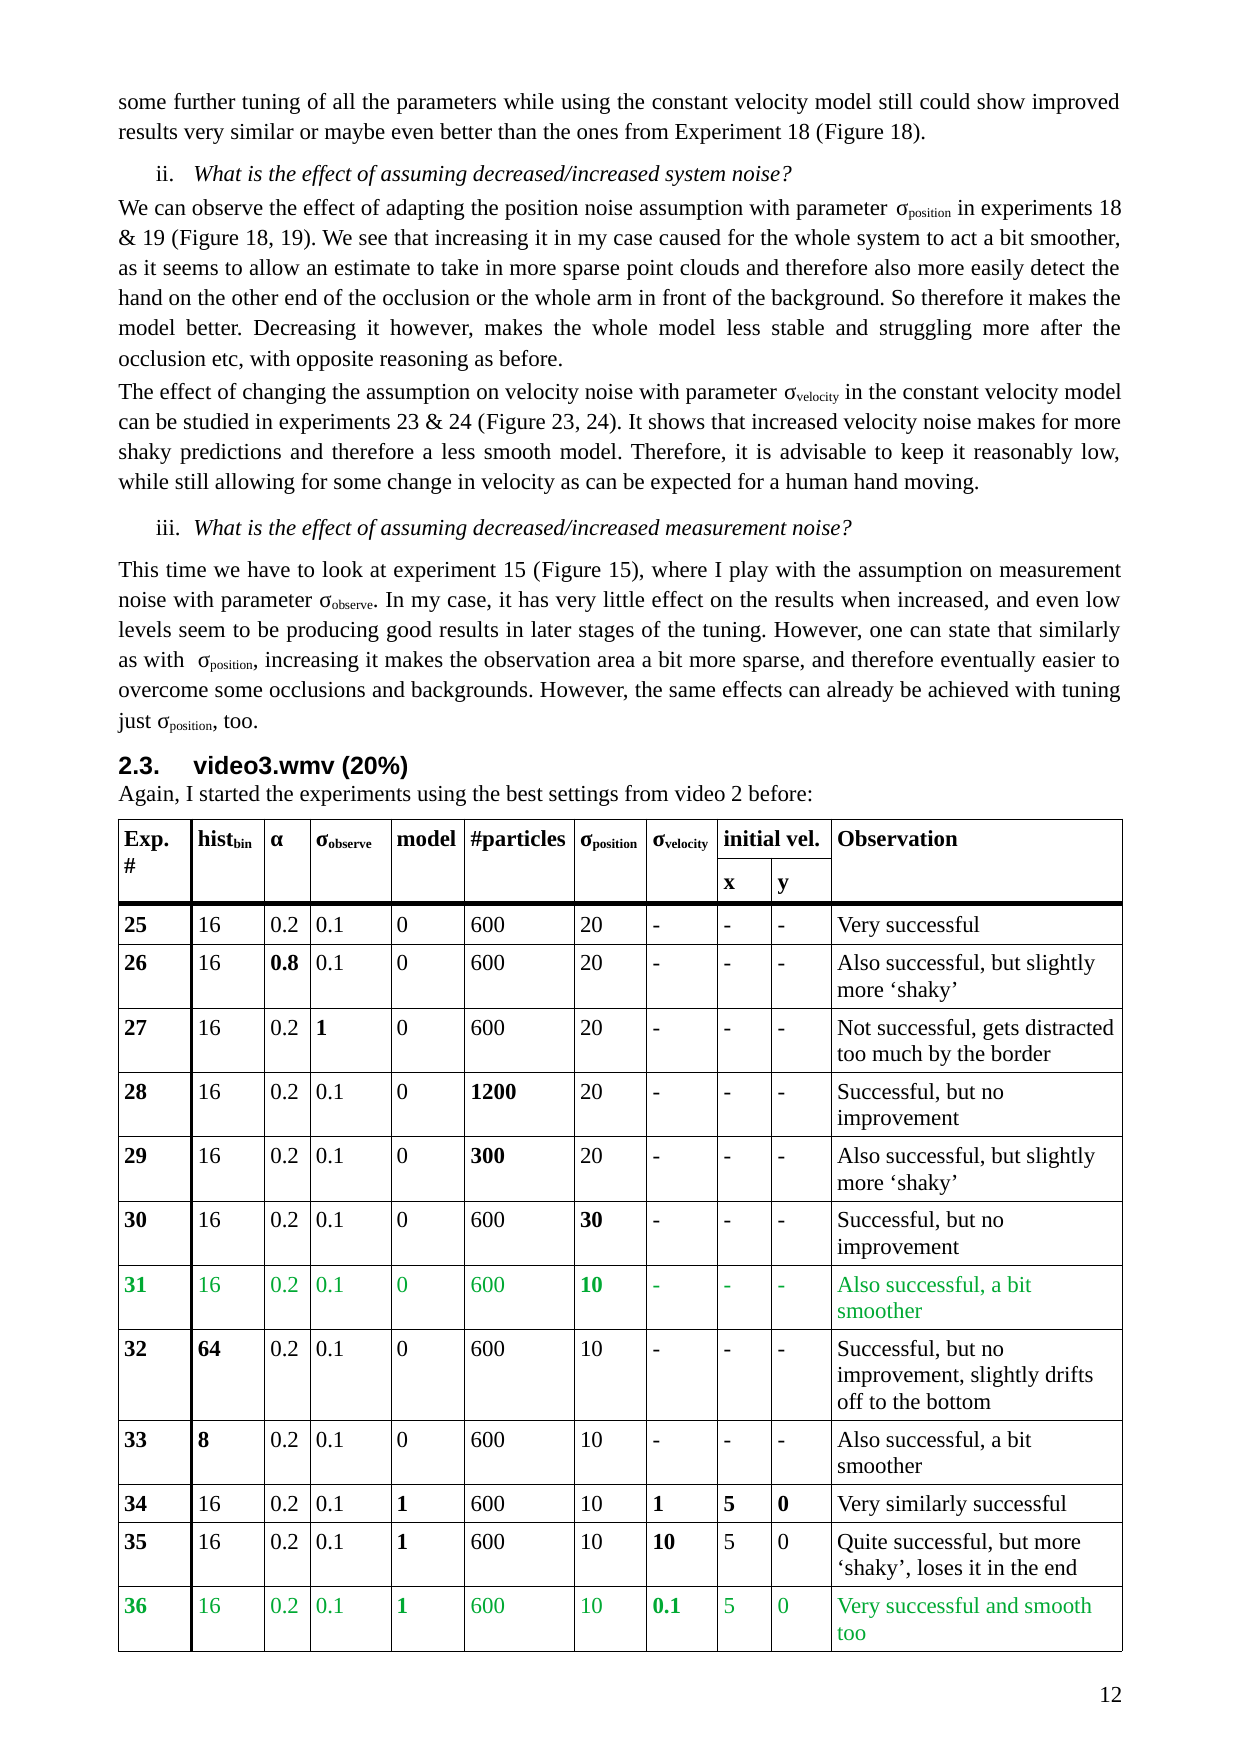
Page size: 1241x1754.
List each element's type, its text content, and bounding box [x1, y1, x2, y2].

table_cell 0.2 [265, 1073, 310, 1136]
table_cell - [772, 906, 831, 944]
table_cell 20 [575, 945, 646, 1008]
text some further tuning of all the parameters while using the constant velocity model still could show improved results very similar or maybe even better than the ones from Experiment 18 (Figure 18). [118, 88, 1122, 144]
table_cell 300 [465, 1137, 574, 1201]
table_cell 27 [119, 1009, 190, 1072]
table_cell Also successful, a bit smoother [832, 1421, 1122, 1484]
table_cell - [718, 1266, 771, 1329]
table_cell 1200 [465, 1073, 574, 1136]
table_cell x [718, 859, 771, 901]
table_cell 0.2 [265, 906, 310, 944]
table_cell - [718, 1330, 771, 1420]
table_cell 29 [119, 1137, 190, 1201]
table_cell Successful, but no improvement [832, 1073, 1122, 1136]
table_cell - [647, 906, 717, 944]
table_cell 0 [772, 1587, 831, 1651]
table_header α [265, 820, 310, 901]
table_cell 64 [193, 1330, 264, 1420]
table_cell 16 [193, 945, 264, 1008]
table_cell 0.2 [265, 1266, 310, 1329]
table_cell - [718, 945, 771, 1008]
table_cell 10 [647, 1523, 717, 1586]
table_cell - [772, 1330, 831, 1420]
table_cell 0 [392, 1073, 464, 1136]
table_cell - [647, 1137, 717, 1201]
table_cell 30 [119, 1202, 190, 1265]
table_cell 16 [193, 906, 264, 944]
table_cell 28 [119, 1073, 190, 1136]
table_cell 0 [392, 1202, 464, 1265]
table_header σposition [575, 820, 646, 901]
table_cell 0.2 [265, 1330, 310, 1420]
table_cell - [647, 1202, 717, 1265]
table_cell 600 [465, 1009, 574, 1072]
table_cell 0.1 [311, 1421, 391, 1484]
table_cell 20 [575, 1137, 646, 1201]
table_cell - [718, 906, 771, 944]
table_cell 1 [392, 1523, 464, 1586]
table_cell 0.2 [265, 1009, 310, 1072]
table_cell 16 [193, 1485, 264, 1522]
table_cell 31 [119, 1266, 190, 1329]
text Again, I started the experiments using the best settings from video 2 before: [118, 779, 1122, 806]
table_cell Successful, but no improvement, slightly drifts off to the bottom [832, 1330, 1122, 1420]
table_cell 600 [465, 1202, 574, 1265]
table_cell 0 [772, 1523, 831, 1586]
table_cell Very successful [832, 906, 1122, 944]
table_cell - [718, 1202, 771, 1265]
table_cell y [772, 859, 831, 901]
table_cell 10 [575, 1485, 646, 1522]
table_cell 35 [119, 1523, 190, 1586]
table_cell 8 [193, 1421, 264, 1484]
table_cell - [718, 1073, 771, 1136]
table_cell 0.1 [311, 1202, 391, 1265]
table_cell 0.2 [265, 1587, 310, 1651]
table_header Observation [832, 820, 1122, 901]
table_cell 0 [392, 1330, 464, 1420]
table_cell 600 [465, 1266, 574, 1329]
table_cell 36 [119, 1587, 190, 1651]
table_header histbin [193, 820, 264, 901]
table_cell 0 [392, 1266, 464, 1329]
table_cell - [718, 1421, 771, 1484]
table_cell Quite successful, but more ‘shaky’, loses it in the end [832, 1523, 1122, 1586]
table_cell - [647, 1073, 717, 1136]
table_cell 0 [392, 1009, 464, 1072]
table_cell 0.8 [265, 945, 310, 1008]
table_cell - [772, 1202, 831, 1265]
table_cell 16 [193, 1073, 264, 1136]
table_cell 10 [575, 1421, 646, 1484]
table_cell - [772, 1266, 831, 1329]
text The effect of changing the assumption on velocity noise with parameter σvelocity in the constant velocity model can be studied in experiments 23 & 24 (Figure 23, 24). It shows that increased velocity noise makes for more shaky predictions and therefore a less smooth model. Therefore, it is advisable to keep it reasonably low, while still allowing for some change in velocity as can be expected for a human hand moving. [118, 378, 1122, 495]
table_cell 10 [575, 1587, 646, 1651]
table_cell 10 [575, 1330, 646, 1420]
table_cell 16 [193, 1009, 264, 1072]
table_cell 600 [465, 1523, 574, 1586]
text This time we have to look at experiment 15 (Figure 15), where I play with the assumption on measurement noise with parameter σobserve. In my case, it has very little effect on the results when increased, and even low levels seem to be producing good results in later stages of the tuning. However, one can state that similarly as with σposition, increasing it makes the observation area a bit more sparse, and therefore eventually easier to overcome some occlusions and backgrounds. However, the same effects can already be achieved with tuning just σposition, too. [118, 556, 1122, 733]
table_cell 600 [465, 1587, 574, 1651]
table_cell 1 [392, 1587, 464, 1651]
table_cell Not successful, gets distracted too much by the border [832, 1009, 1122, 1072]
table_cell 0 [392, 1137, 464, 1201]
table_cell 0.2 [265, 1485, 310, 1522]
list What is the effect of assuming decreased/increased system noise? [156, 160, 1122, 187]
table_cell - [718, 1137, 771, 1201]
table_cell Also successful, but slightly more ‘shaky’ [832, 945, 1122, 1008]
table_cell 0.1 [311, 1266, 391, 1329]
table_cell 600 [465, 1421, 574, 1484]
table_header model [392, 820, 464, 901]
table_cell Successful, but no improvement [832, 1202, 1122, 1265]
table_cell - [718, 1009, 771, 1072]
table_cell 20 [575, 906, 646, 944]
table_cell Also successful, but slightly more ‘shaky’ [832, 1137, 1122, 1201]
table_cell 0.1 [311, 945, 391, 1008]
table_cell - [647, 1421, 717, 1484]
table_cell - [772, 1137, 831, 1201]
table_cell - [647, 945, 717, 1008]
table_cell 30 [575, 1202, 646, 1265]
table_cell 0.1 [647, 1587, 717, 1651]
table_cell 0 [392, 906, 464, 944]
table_header Exp. # [119, 820, 190, 901]
table_cell 0 [772, 1485, 831, 1522]
table_cell 5 [718, 1523, 771, 1586]
table_header σvelocity [647, 820, 717, 901]
table_cell 1 [647, 1485, 717, 1522]
table_cell 600 [465, 906, 574, 944]
table_cell 5 [718, 1587, 771, 1651]
table_cell 0.2 [265, 1202, 310, 1265]
table_cell 600 [465, 1330, 574, 1420]
table_cell 34 [119, 1485, 190, 1522]
table_cell 16 [193, 1202, 264, 1265]
table_cell 5 [718, 1485, 771, 1522]
text We can observe the effect of adapting the position noise assumption with parameter σposition in experiments 18 & 19 (Figure 18, 19). We see that increasing it in my case caused for the whole system to act a bit smoother, as it seems to allow an estimate to take in more sparse point clouds and therefore also more easily detect the hand on the other end of the occlusion or the whole arm in front of the background. So therefore it makes the model better. Decreasing it however, makes the whole model less stable and struggling more after the occlusion etc, with opposite reasoning as before. [118, 193, 1122, 371]
table_cell 1 [311, 1009, 391, 1072]
table_cell 0.1 [311, 1587, 391, 1651]
table_cell 16 [193, 1137, 264, 1201]
table_cell 26 [119, 945, 190, 1008]
table_cell 0.1 [311, 906, 391, 944]
table_cell 0.1 [311, 1523, 391, 1586]
table_cell 16 [193, 1523, 264, 1586]
table_cell 25 [119, 906, 190, 944]
table_cell 16 [193, 1266, 264, 1329]
table_cell 0.1 [311, 1330, 391, 1420]
table_header initial vel. [718, 820, 831, 857]
table_cell 0.1 [311, 1073, 391, 1136]
list What is the effect of assuming decreased/increased measurement noise? [156, 513, 1122, 540]
table_header #particles [465, 820, 574, 901]
table_cell - [772, 1421, 831, 1484]
subtitle video3.wmv (20%) [118, 751, 1122, 779]
table_cell - [772, 945, 831, 1008]
table_cell - [647, 1009, 717, 1072]
table_cell 0.1 [311, 1485, 391, 1522]
table_cell 600 [465, 1485, 574, 1522]
table_cell - [647, 1266, 717, 1329]
table_cell 16 [193, 1587, 264, 1651]
table_cell - [772, 1073, 831, 1136]
table_cell 0 [392, 945, 464, 1008]
table_cell 33 [119, 1421, 190, 1484]
table_cell 20 [575, 1009, 646, 1072]
table_cell - [647, 1330, 717, 1420]
table_cell Very successful and smooth too [832, 1587, 1122, 1651]
table_cell 32 [119, 1330, 190, 1420]
table_cell 0.2 [265, 1137, 310, 1201]
table_header σobserve [311, 820, 391, 901]
table_cell 10 [575, 1266, 646, 1329]
table_cell Very similarly successful [832, 1485, 1122, 1522]
table_cell 600 [465, 945, 574, 1008]
table_cell 10 [575, 1523, 646, 1586]
table_cell 0 [392, 1421, 464, 1484]
table_cell 0.2 [265, 1523, 310, 1586]
table_cell 0.1 [311, 1137, 391, 1201]
table_cell Also successful, a bit smoother [832, 1266, 1122, 1329]
table_cell 20 [575, 1073, 646, 1136]
table_cell 1 [392, 1485, 464, 1522]
table_cell 0.2 [265, 1421, 310, 1484]
table_cell - [772, 1009, 831, 1072]
